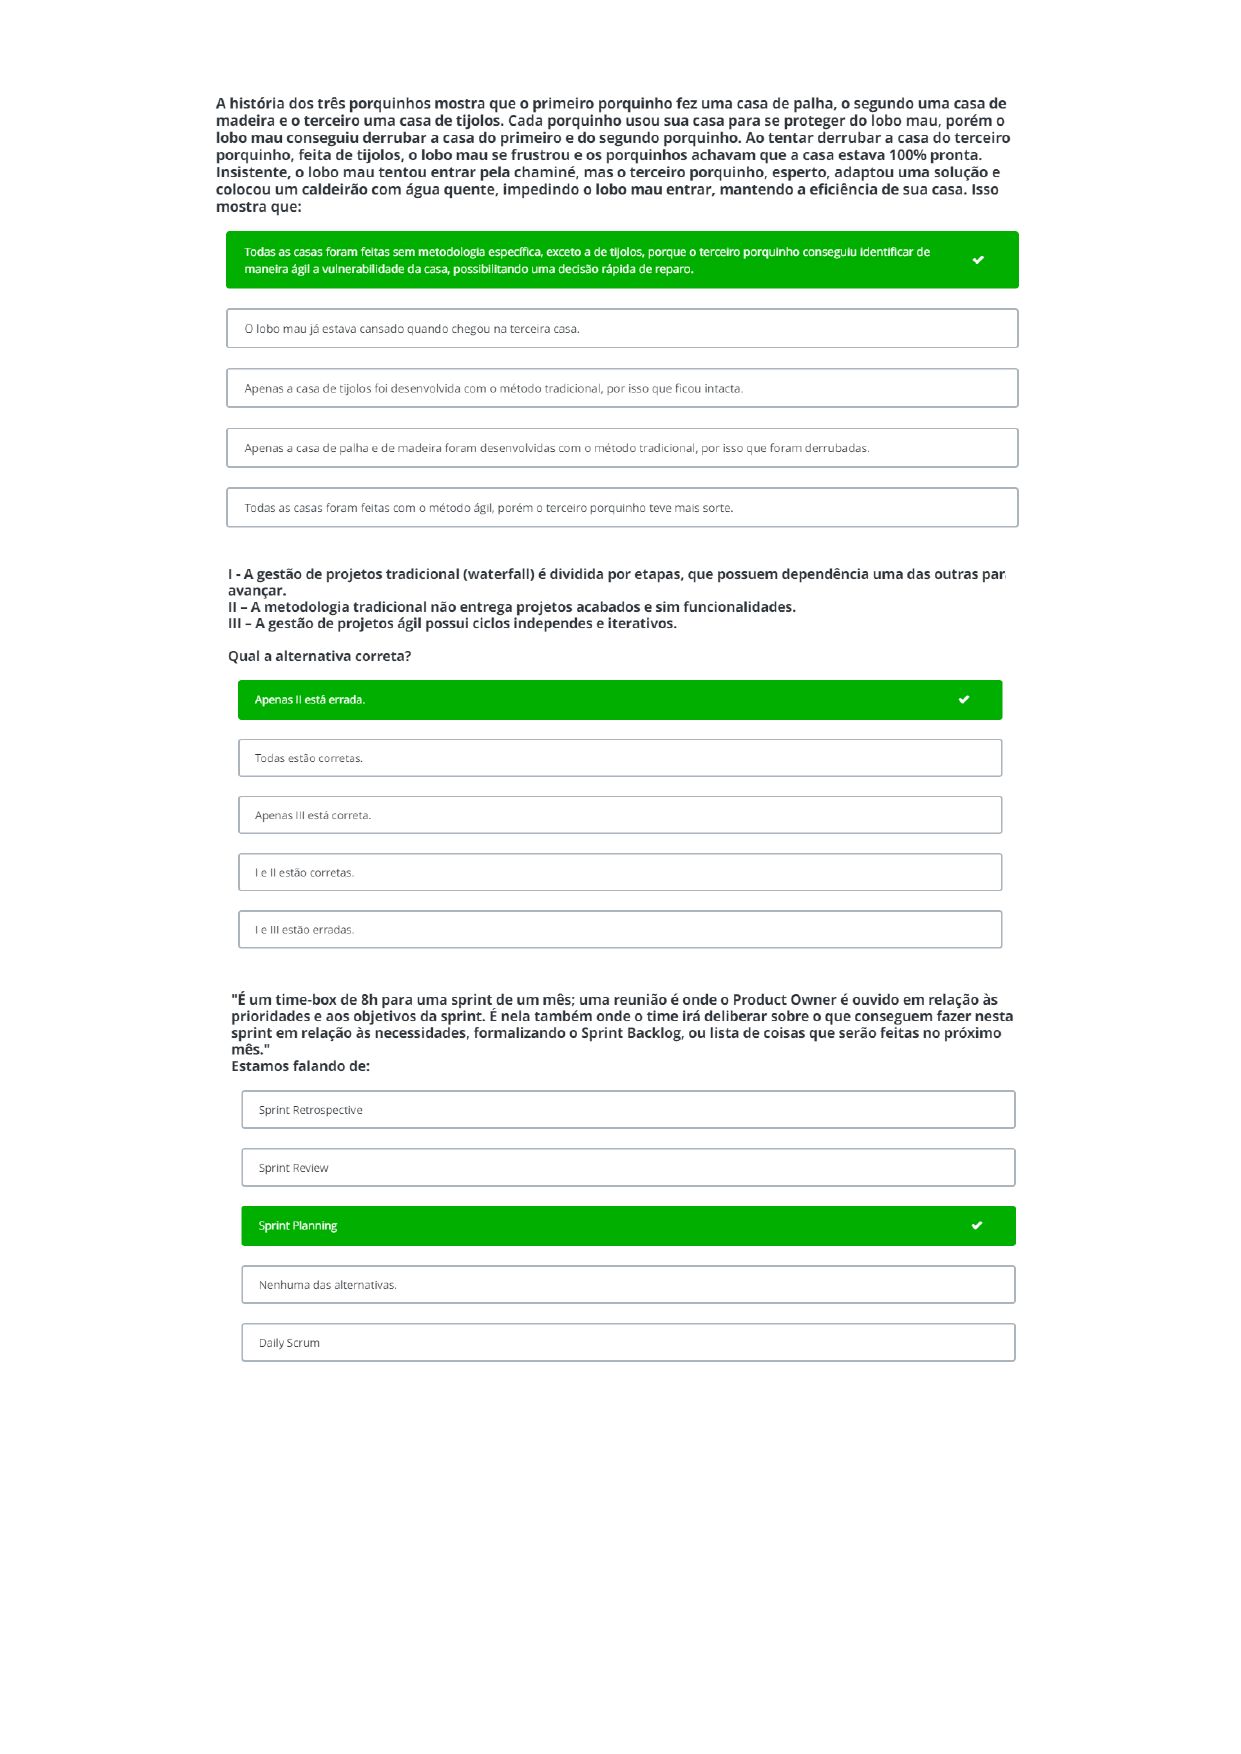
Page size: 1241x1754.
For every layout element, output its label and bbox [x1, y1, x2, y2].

picture [219, 560, 1006, 959]
picture [219, 986, 1021, 1370]
picture [211, 92, 1029, 532]
